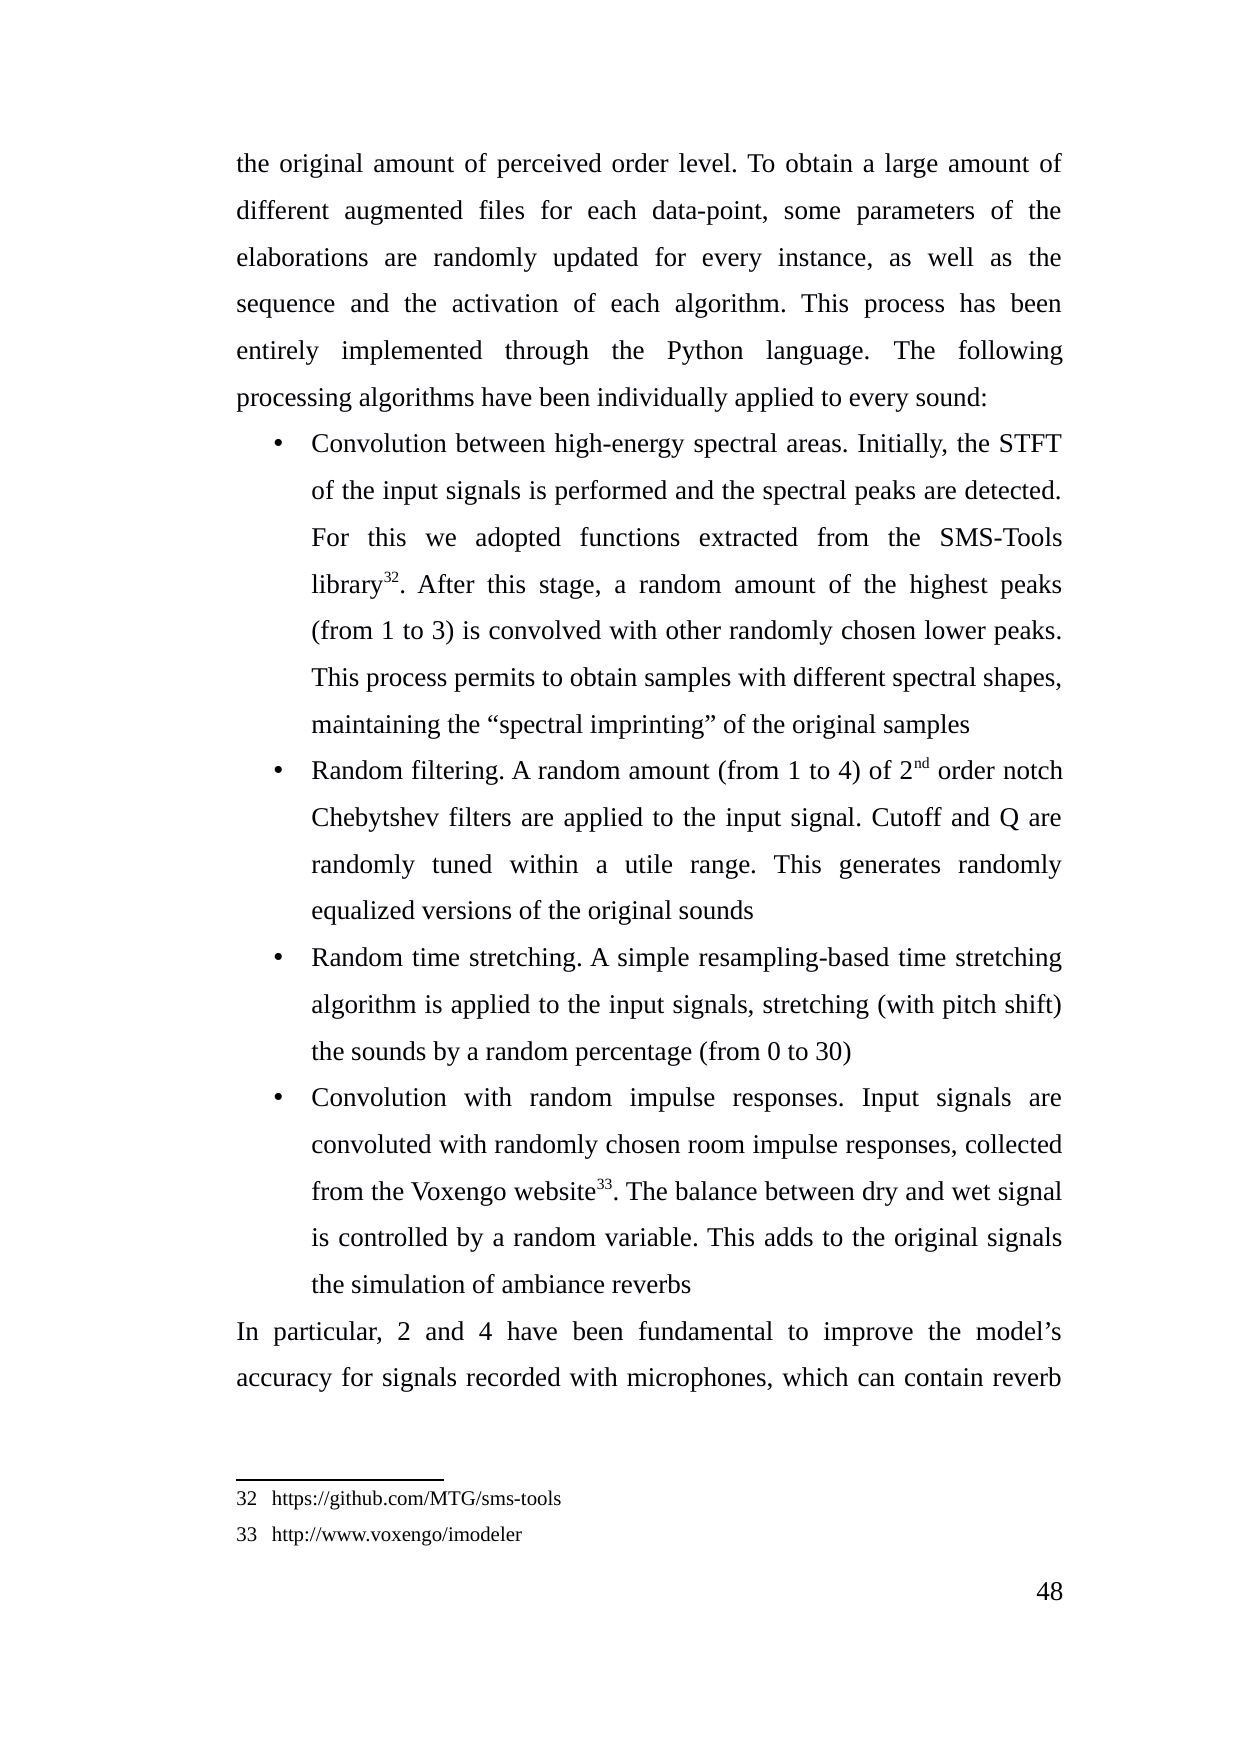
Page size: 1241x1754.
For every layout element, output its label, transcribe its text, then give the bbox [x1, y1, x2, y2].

text the original amount of perceived order level. To obtain a large amount of different augmented files for each data-point, some parameters of the elaborations are randomly updated for every instance, as well as the sequence and the activation of each algorithm. This process has been entirely implemented through the Python language. The following processing algorithms have been individually applied to every sound: [236, 148, 1063, 412]
list Random filtering. A random amount (from 1 to 4) of 2nd order notch Chebytshev filters are applied to the input signal. Cutoff and Q are randomly tuned within a utile range. This generates randomly equalized versions of the original sounds [274, 754, 1063, 926]
list Convolution between high-energy spectral areas. Initially, the STFT of the input signals is performed and the spectral peaks are detected. For this we adopted functions extracted from the SMS-Tools library. After this stage, a random amount of the highest peaks (from 1 to 3) is convolved with other randomly chosen lower peaks. This process permits to obtain samples with different spectral shapes, maintaining the “spectral imprinting” of the original samples [274, 428, 1063, 739]
text In particular, 2 and 4 have been fundamental to improve the model’s accuracy for signals recorded with microphones, which can contain reverb [236, 1315, 1063, 1392]
list Convolution with random impulse responses. Input signals are convoluted with randomly chosen room impulse responses, collected from the Voxengo website. The balance between dry and wet signal is controlled by a random variable. This adds to the original signals the simulation of ambiance reverbs [274, 1081, 1063, 1299]
list https://github.com/MTG/sms-tools [236, 1486, 1063, 1510]
list Random time stretching. A simple resampling-based time stretching algorithm is applied to the input signals, stretching (with pitch shift) the sounds by a random percentage (from 0 to 30) [274, 941, 1063, 1066]
list http://www.voxengo/imodeler [236, 1522, 1063, 1546]
